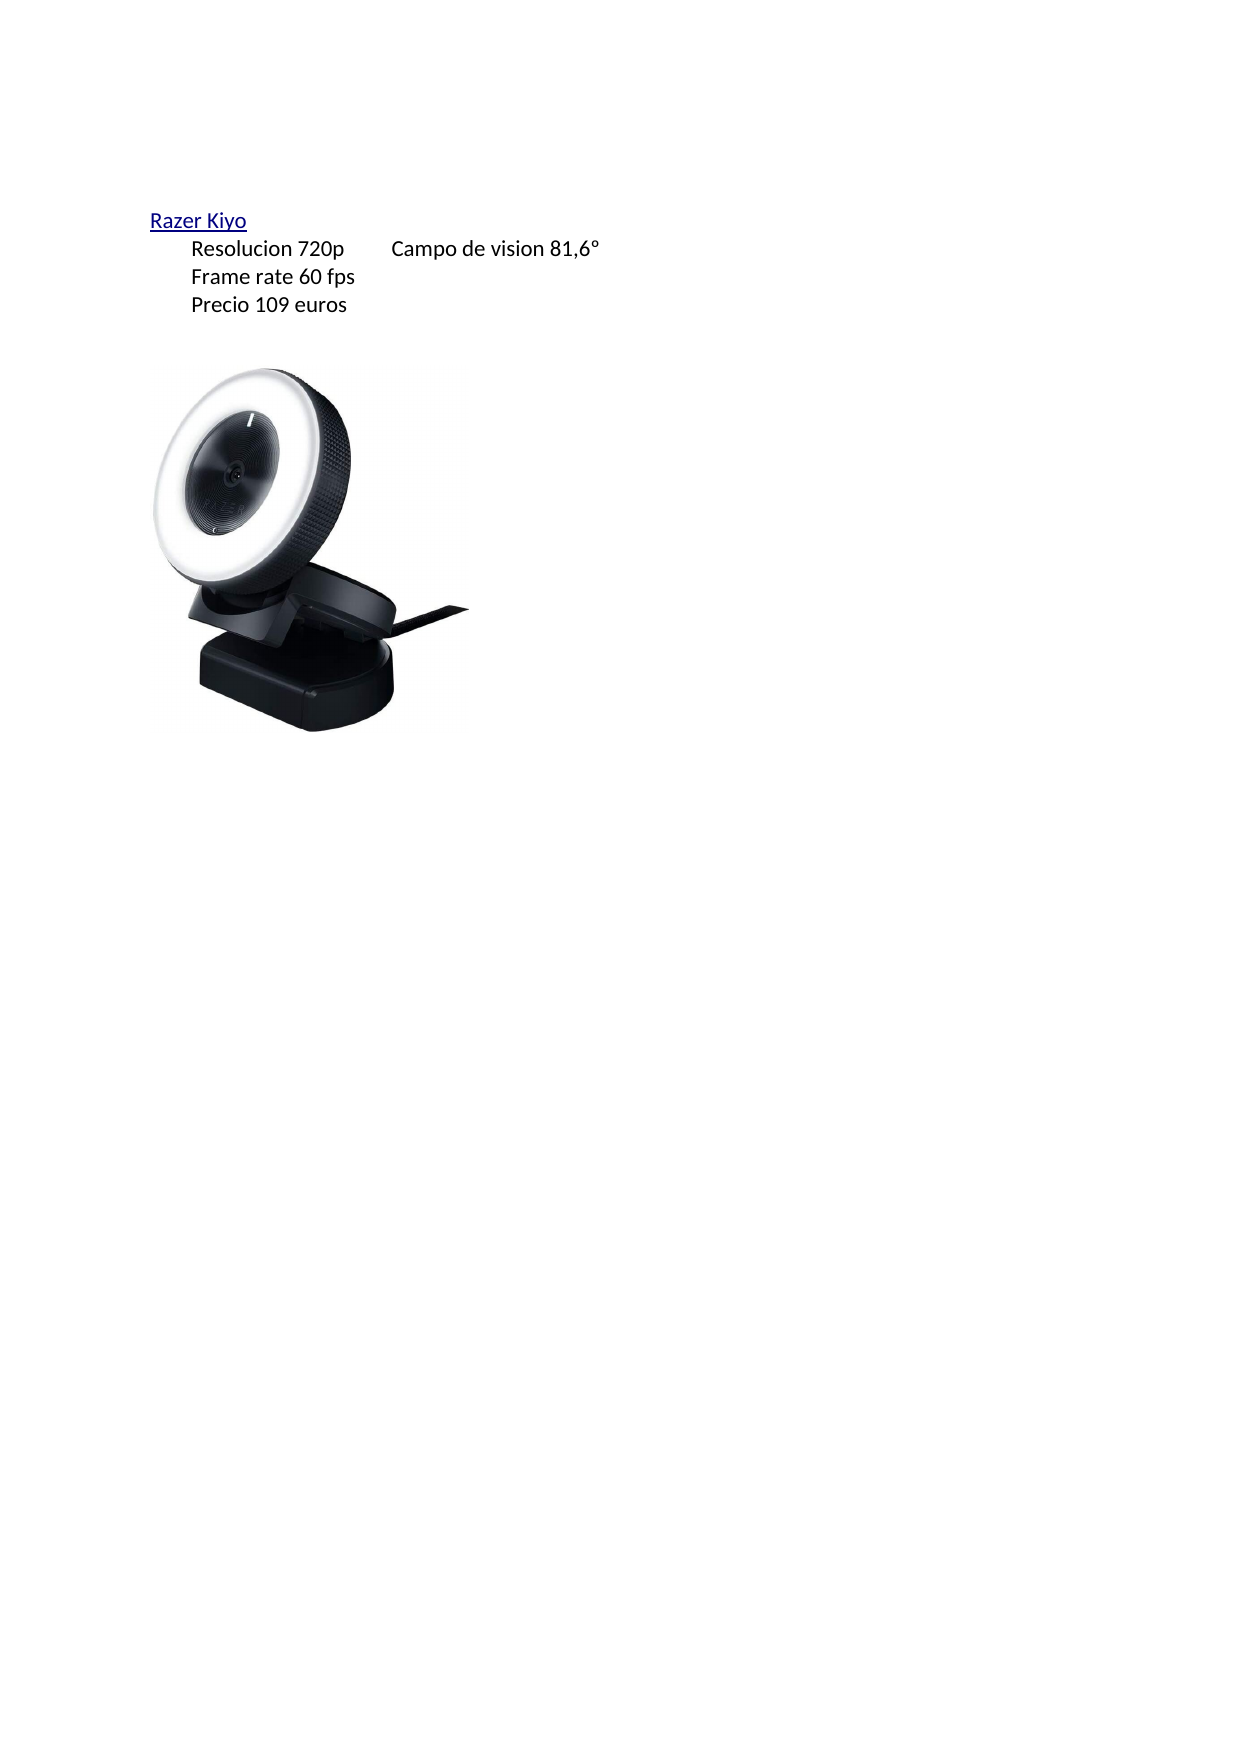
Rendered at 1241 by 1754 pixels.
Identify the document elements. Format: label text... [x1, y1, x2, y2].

text Resolucion 720p Campo de vision 81,6º [150, 234, 1090, 262]
text Razer Kiyo [150, 206, 1090, 234]
picture [150, 365, 469, 733]
text Precio 109 euros [150, 290, 1090, 318]
text Frame rate 60 fps [150, 262, 1090, 290]
